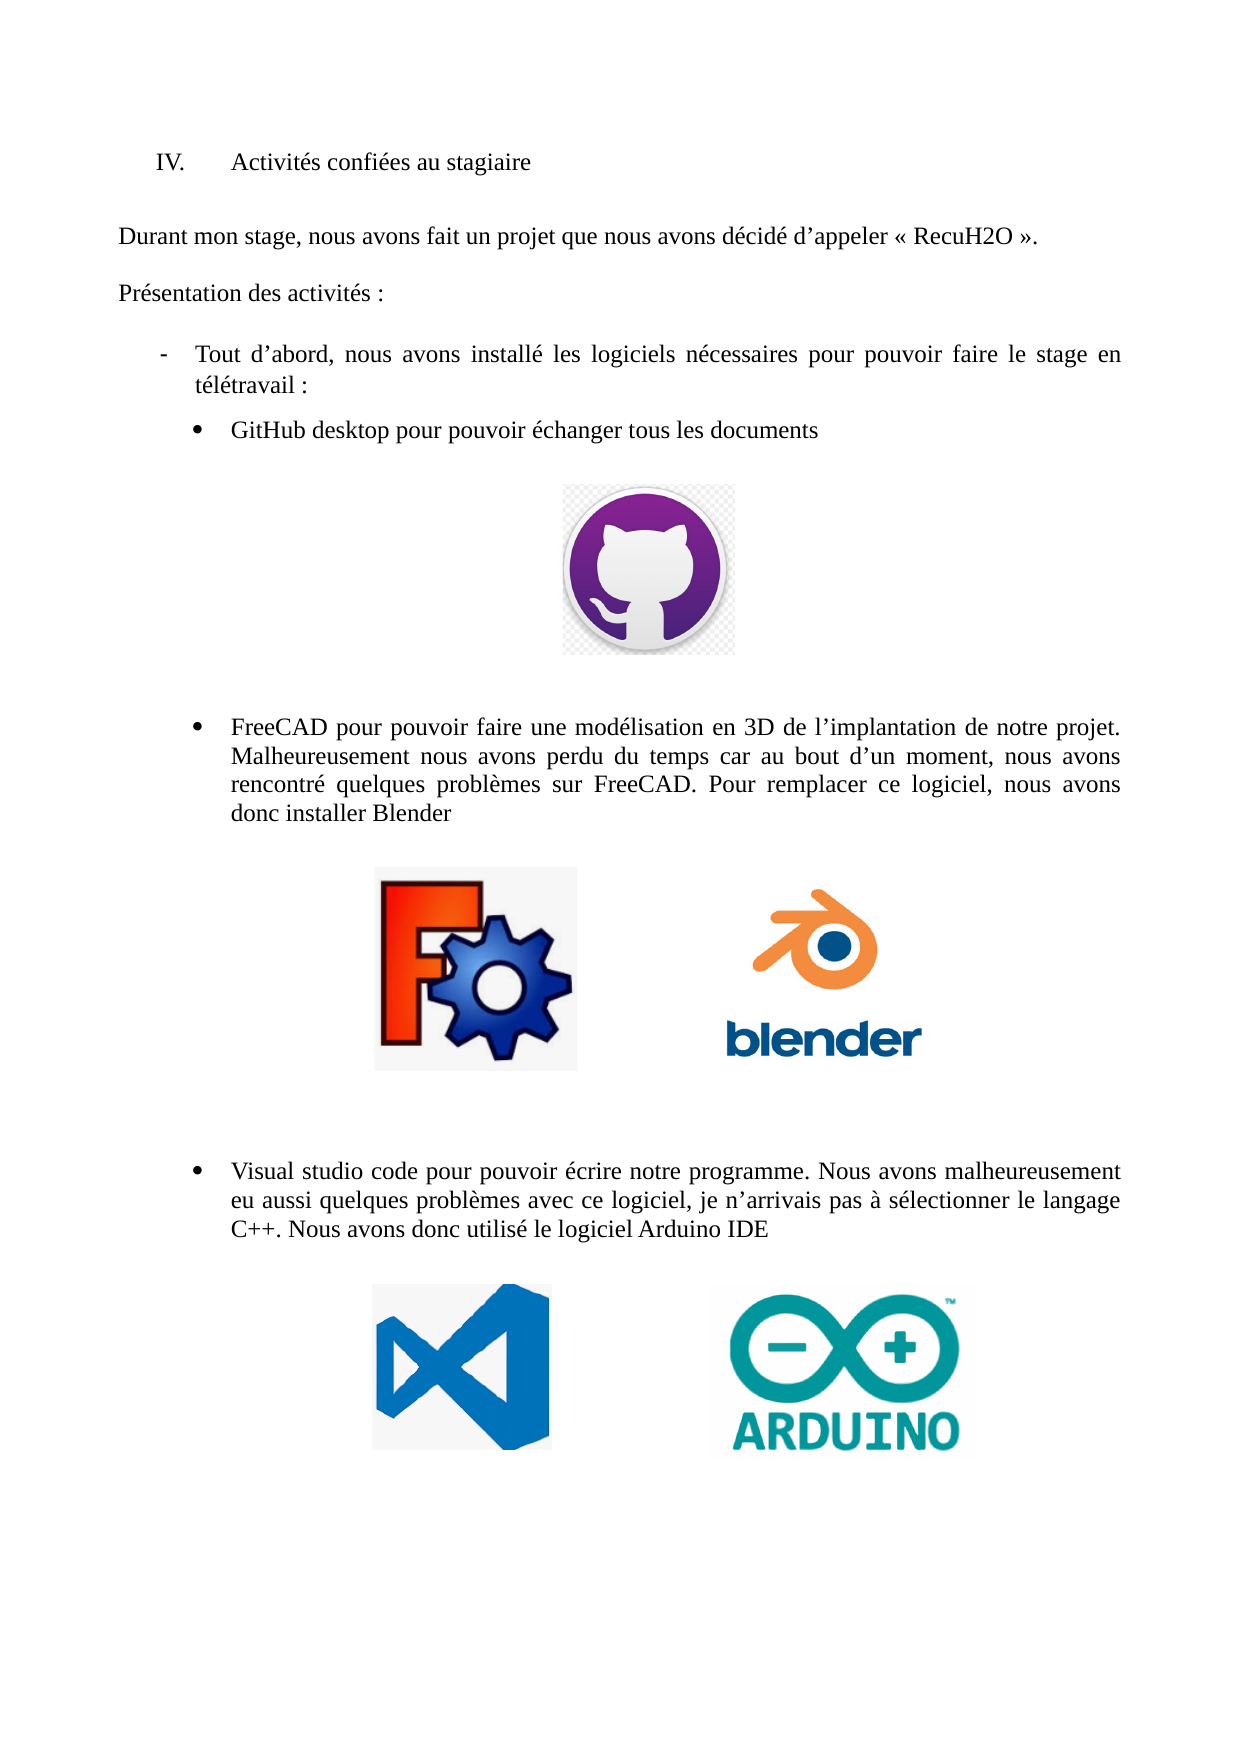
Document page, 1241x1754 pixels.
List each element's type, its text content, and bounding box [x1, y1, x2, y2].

text Présentation des activités : [118, 278, 1122, 307]
list Activités confiées au stagiaire [156, 147, 1122, 176]
picture [372, 1282, 553, 1455]
list GitHub desktop pour pouvoir échanger tous les documents [193, 416, 1122, 444]
list Tout d’abord, nous avons installé les logiciels nécessaires pour pouvoir faire le stage en télétravail : [159, 336, 1122, 399]
picture [374, 867, 578, 1071]
picture [710, 1282, 977, 1461]
text Durant mon stage, nous avons fait un projet que nous avons décidé d’appeler « RecuH2O ». [118, 221, 1122, 250]
list Visual studio code pour pouvoir écrire notre programme. Nous avons malheureusement eu aussi quelques problèmes avec ce logiciel, je n’arrivais pas à sélectionner le langage C++. Nous avons donc utilisé le logiciel Arduino IDE [193, 1156, 1122, 1243]
picture [708, 867, 927, 1071]
list FreeCAD pour pouvoir faire une modélisation en 3D de l’implantation de notre projet. Malheureusement nous avons perdu du temps car au bout d’un moment, nous avons rencontré quelques problèmes sur FreeCAD. Pour remplacer ce logiciel, nous avons donc installer Blender [193, 712, 1122, 827]
picture [562, 484, 736, 655]
